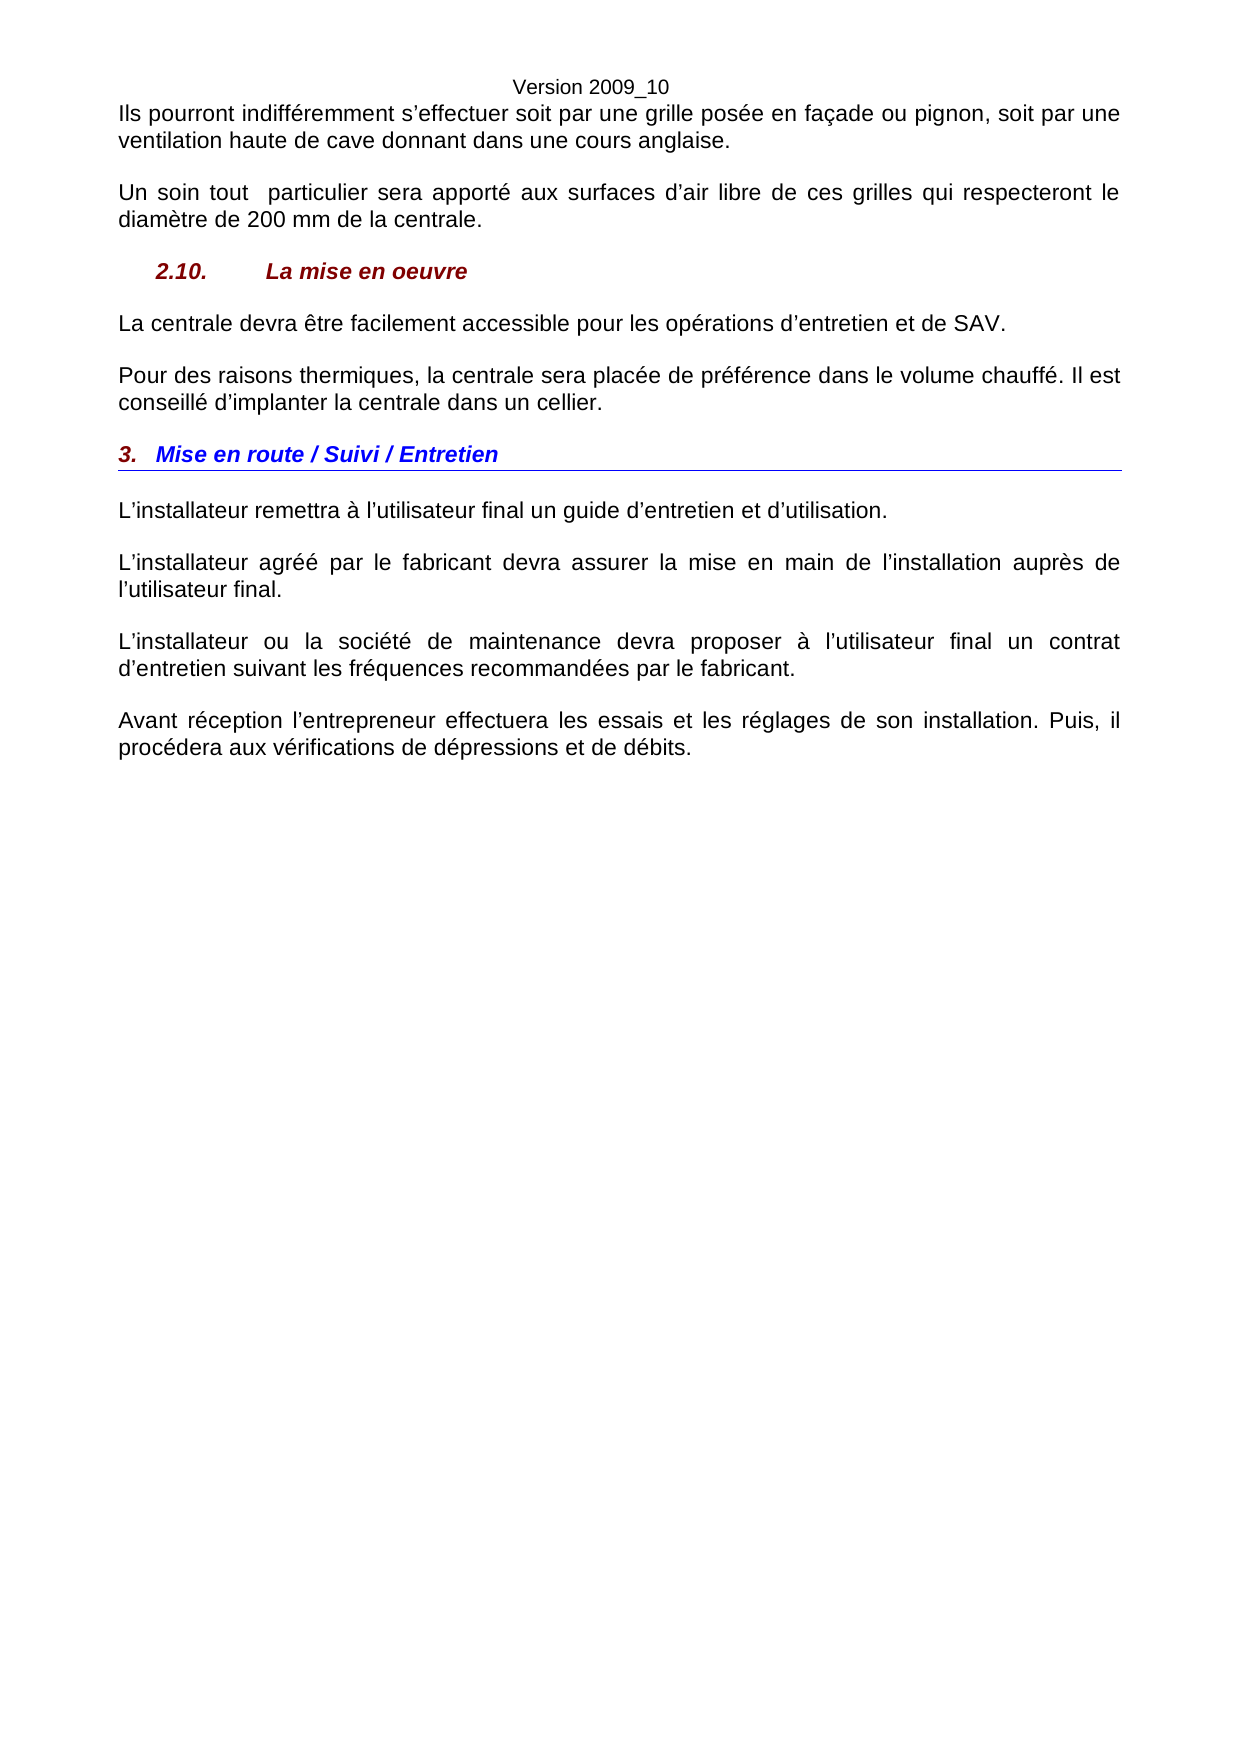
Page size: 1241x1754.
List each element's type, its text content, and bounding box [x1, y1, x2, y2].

text Pour des raisons thermiques, la centrale sera placée de préférence dans le volume chauffé. Il est conseillé d’implanter la centrale dans un cellier. [118, 362, 1122, 416]
text Un soin tout particulier sera apporté aux surfaces d’air libre de ces grilles qui respecteront le diamètre de 200 mm de la centrale. [118, 178, 1122, 232]
list La mise en oeuvre [156, 257, 1122, 284]
list Mise en route / Suivi / Entretien [118, 441, 1122, 470]
text Avant réception l’entrepreneur effectuera les essais et les réglages de son installation. Puis, il procédera aux vérifications de dépressions et de débits. [118, 706, 1122, 761]
text Ils pourront indifféremment s’effectuer soit par une grille posée en façade ou pignon, soit par une ventilation haute de cave donnant dans une cours anglaise. [118, 99, 1122, 153]
text L’installateur remettra à l’utilisateur final un guide d’entretien et d’utilisation. [118, 496, 1122, 523]
text L’installateur ou la société de maintenance devra proposer à l’utilisateur final un contrat d’entretien suivant les fréquences recommandées par le fabricant. [118, 627, 1122, 681]
text L’installateur agréé par le fabricant devra assurer la mise en main de l’installation auprès de l’utilisateur final. [118, 548, 1122, 602]
text La centrale devra être facilement accessible pour les opérations d’entretien et de SAV. [118, 309, 1122, 337]
